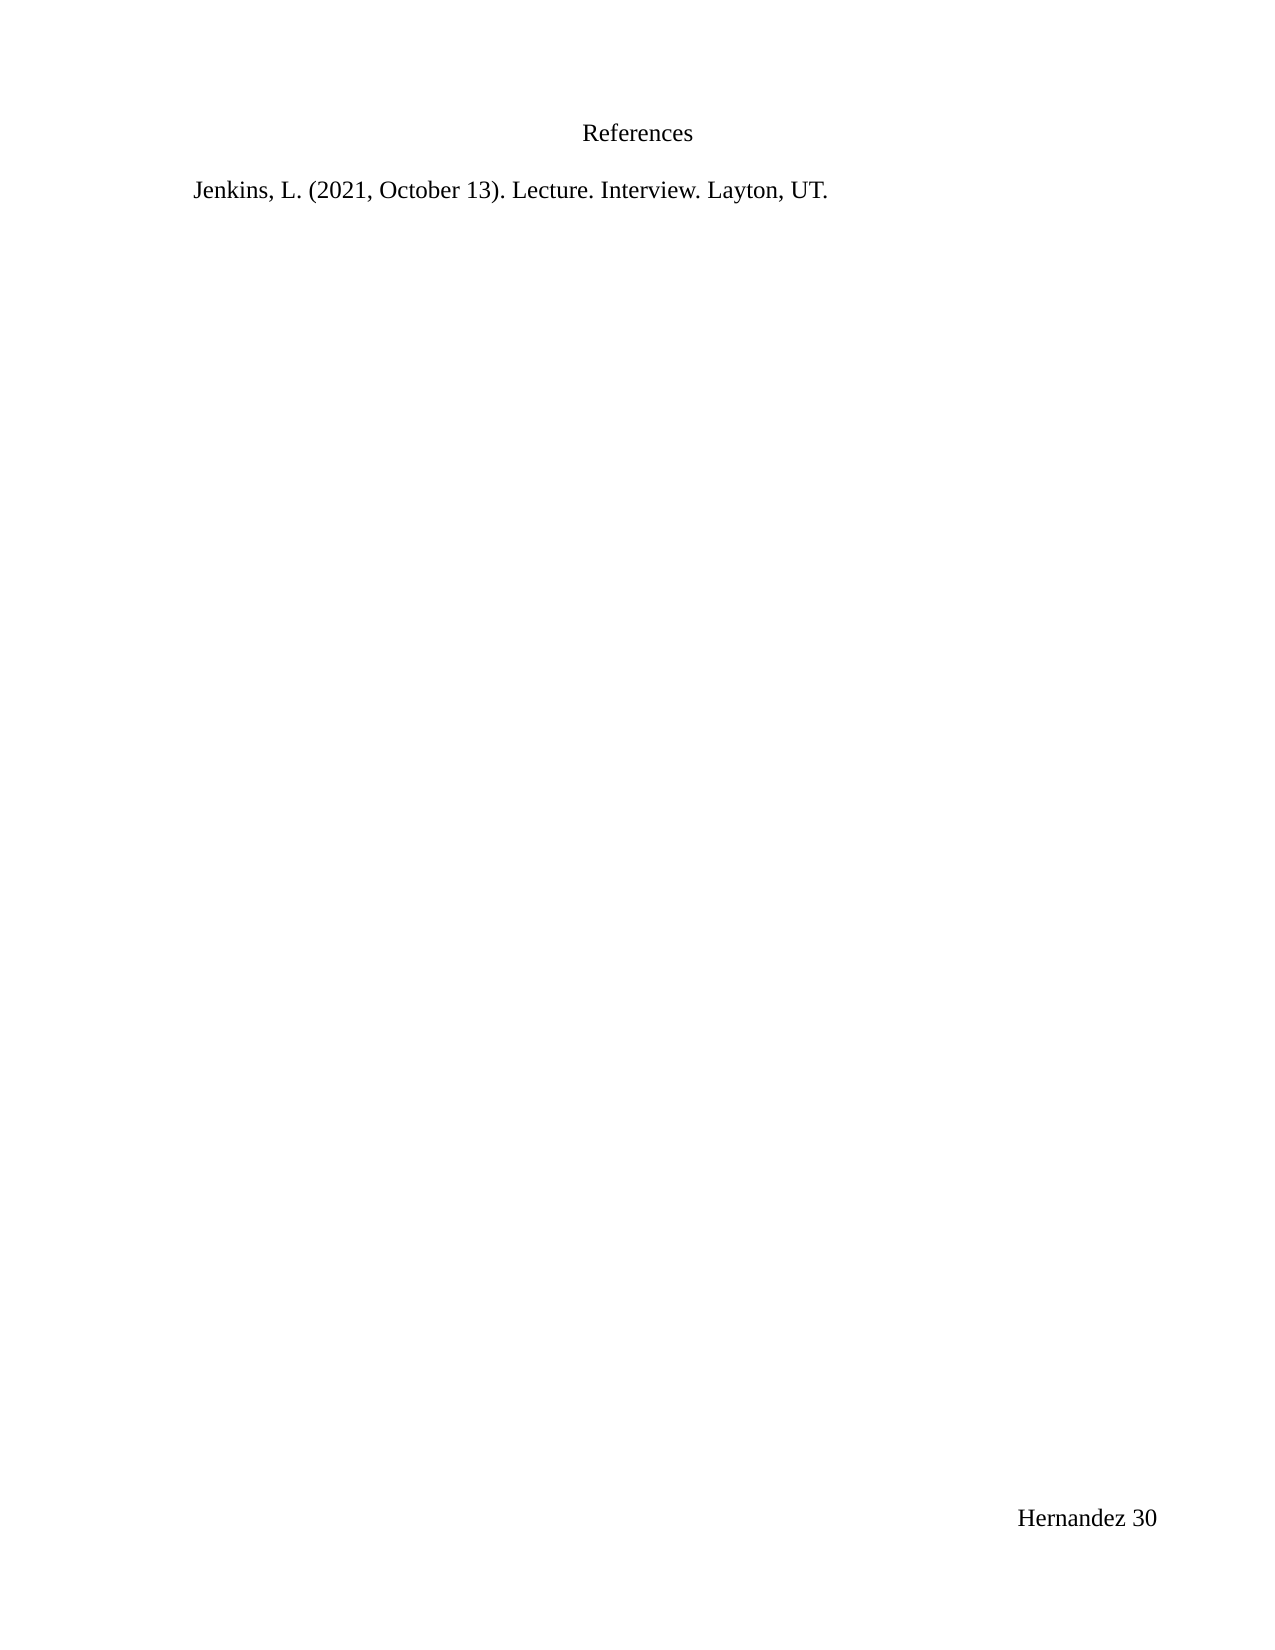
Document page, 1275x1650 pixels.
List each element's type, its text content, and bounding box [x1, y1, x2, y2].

text References [118, 118, 1157, 147]
text Jenkins, L. (2021, October 13). Lecture. Interview. Layton, UT. [193, 176, 1149, 204]
